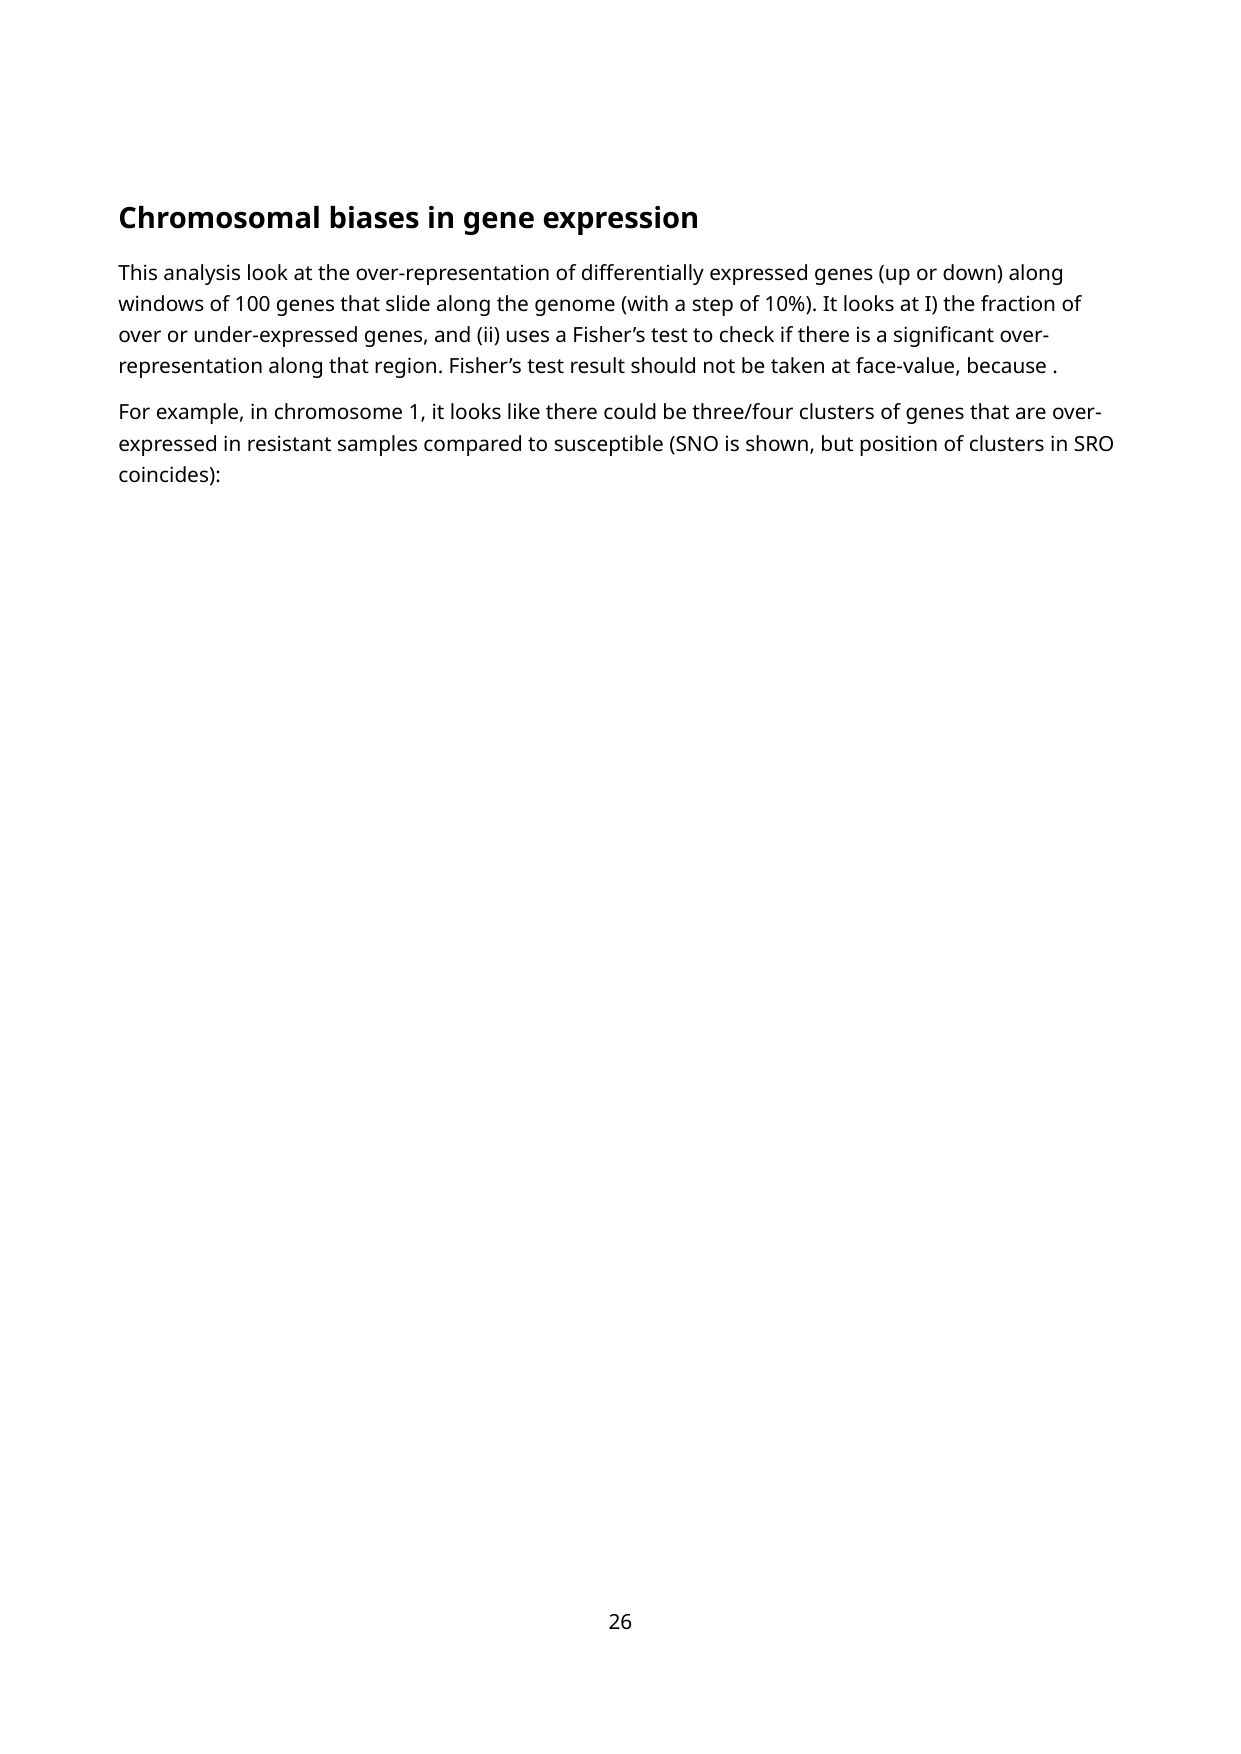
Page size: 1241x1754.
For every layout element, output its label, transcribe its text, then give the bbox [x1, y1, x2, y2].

text For example, in chromosome 1, it looks like there could be three/four clusters of genes that are over-expressed in resistant samples compared to susceptible (SNO is shown, but position of clusters in SRO coincides): [118, 397, 1122, 488]
subtitle Chromosomal biases in gene expression [118, 197, 1122, 237]
text This analysis look at the over-representation of differentially expressed genes (up or down) along windows of 100 genes that slide along the genome (with a step of 10%). It looks at I) the fraction of over or under-expressed genes, and (ii) uses a Fisher’s test to check if there is a significant over-representation along that region. Fisher’s test result should not be taken at face-value, because . [118, 258, 1122, 380]
